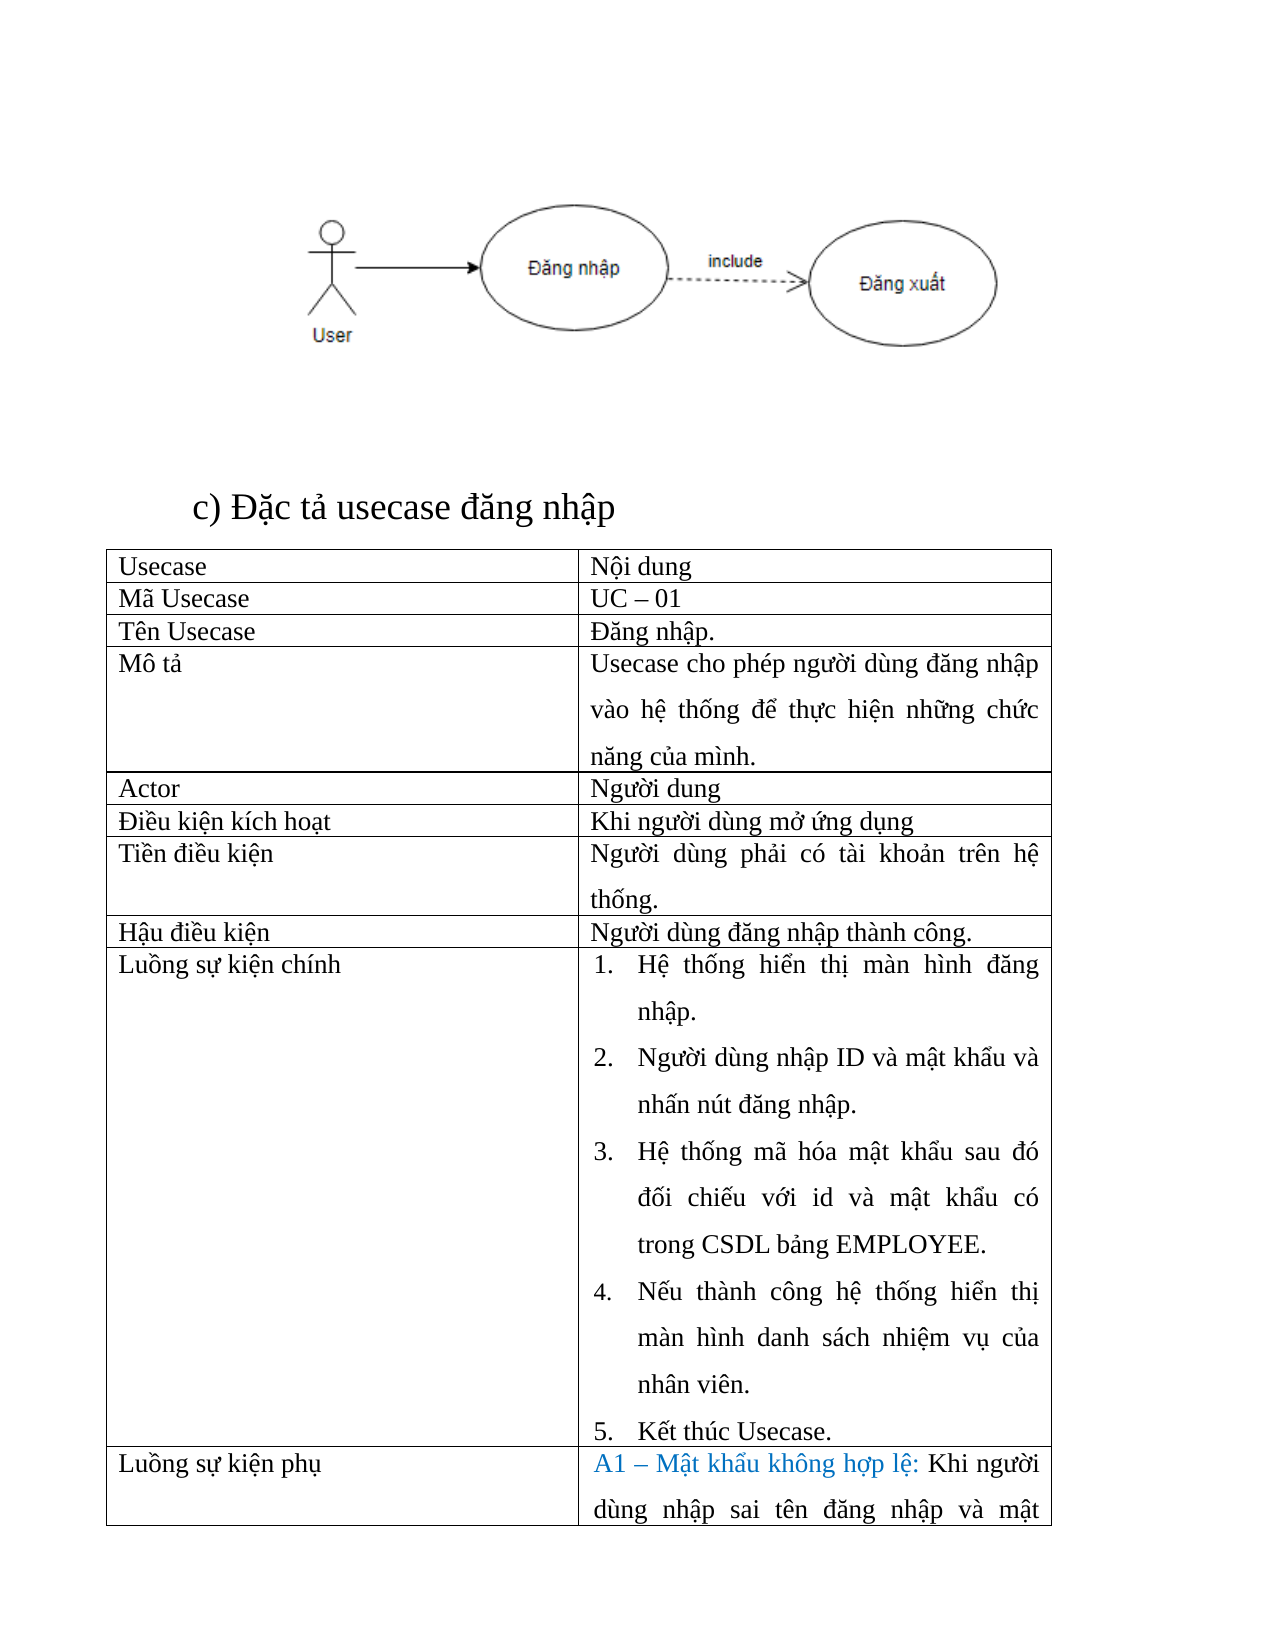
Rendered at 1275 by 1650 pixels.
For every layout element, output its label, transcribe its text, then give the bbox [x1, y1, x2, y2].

table_cell Luồng sự kiện phụ [107, 1447, 578, 1524]
table_cell Usecase cho phép người dùng đăng nhập vào hệ thống để thực hiện những chức năng của mình. [579, 647, 1051, 771]
table_cell Luồng sự kiện chính [107, 948, 578, 1446]
table_cell Tiền điều kiện [107, 837, 578, 915]
table_cell Khi người dùng mở ứng dụng [579, 805, 1051, 836]
table_cell Hậu điều kiện [107, 916, 578, 947]
table_cell Người dung [579, 773, 1051, 804]
table_header Usecase [107, 550, 578, 582]
table_cell Mô tả [107, 647, 578, 771]
table_cell Mã Usecase [107, 583, 578, 614]
table_cell A1 – Mật khẩu không hợp lệ: Khi người dùng nhập sai tên đăng nhập và mật khẩu Hệ thống hiển thị thông báo “ID đăng nhập hoặc mật khẩu không hợp lệ !!”. Người dùng nhấn OK. Quay lại bước 2 trong luồng sự kiện chính. A2 – Không nhập ID hoặc mật khẩu: Khi người dùng không nhập ID đăng nhập hoặc mật khẩu Hệ thống hiển thị thông báo “Vui lòng không được bỏ trống !!”. Quay lại bước 2 trong luồng sự kiện chính. [579, 1447, 1051, 1524]
table_cell Hệ thống hiển thị màn hình đăng nhập. Người dùng nhập ID và mật khẩu và nhấn nút đăng nhập. Hệ thống mã hóa mật khẩu sau đó đối chiếu với id và mật khẩu có trong CSDL bảng EMPLOYEE. Nếu thành công hệ thống hiển thị màn hình danh sách nhiệm vụ của nhân viên. Kết thúc Usecase. [579, 948, 1051, 1446]
picture [258, 144, 1042, 397]
table_cell Tên Usecase [107, 615, 578, 646]
table_header Nội dung [579, 550, 1051, 582]
table_cell Điều kiện kích hoạt [107, 805, 578, 836]
table_cell Người dùng đăng nhập thành công. [579, 916, 1051, 947]
table_cell Actor [107, 773, 578, 804]
text c) Đặc tả usecase đăng nhập [118, 485, 1157, 528]
table_cell Đăng nhập. [579, 615, 1051, 646]
table_cell Người dùng phải có tài khoản trên hệ thống. [579, 837, 1051, 915]
table_cell UC – 01 [579, 583, 1051, 614]
